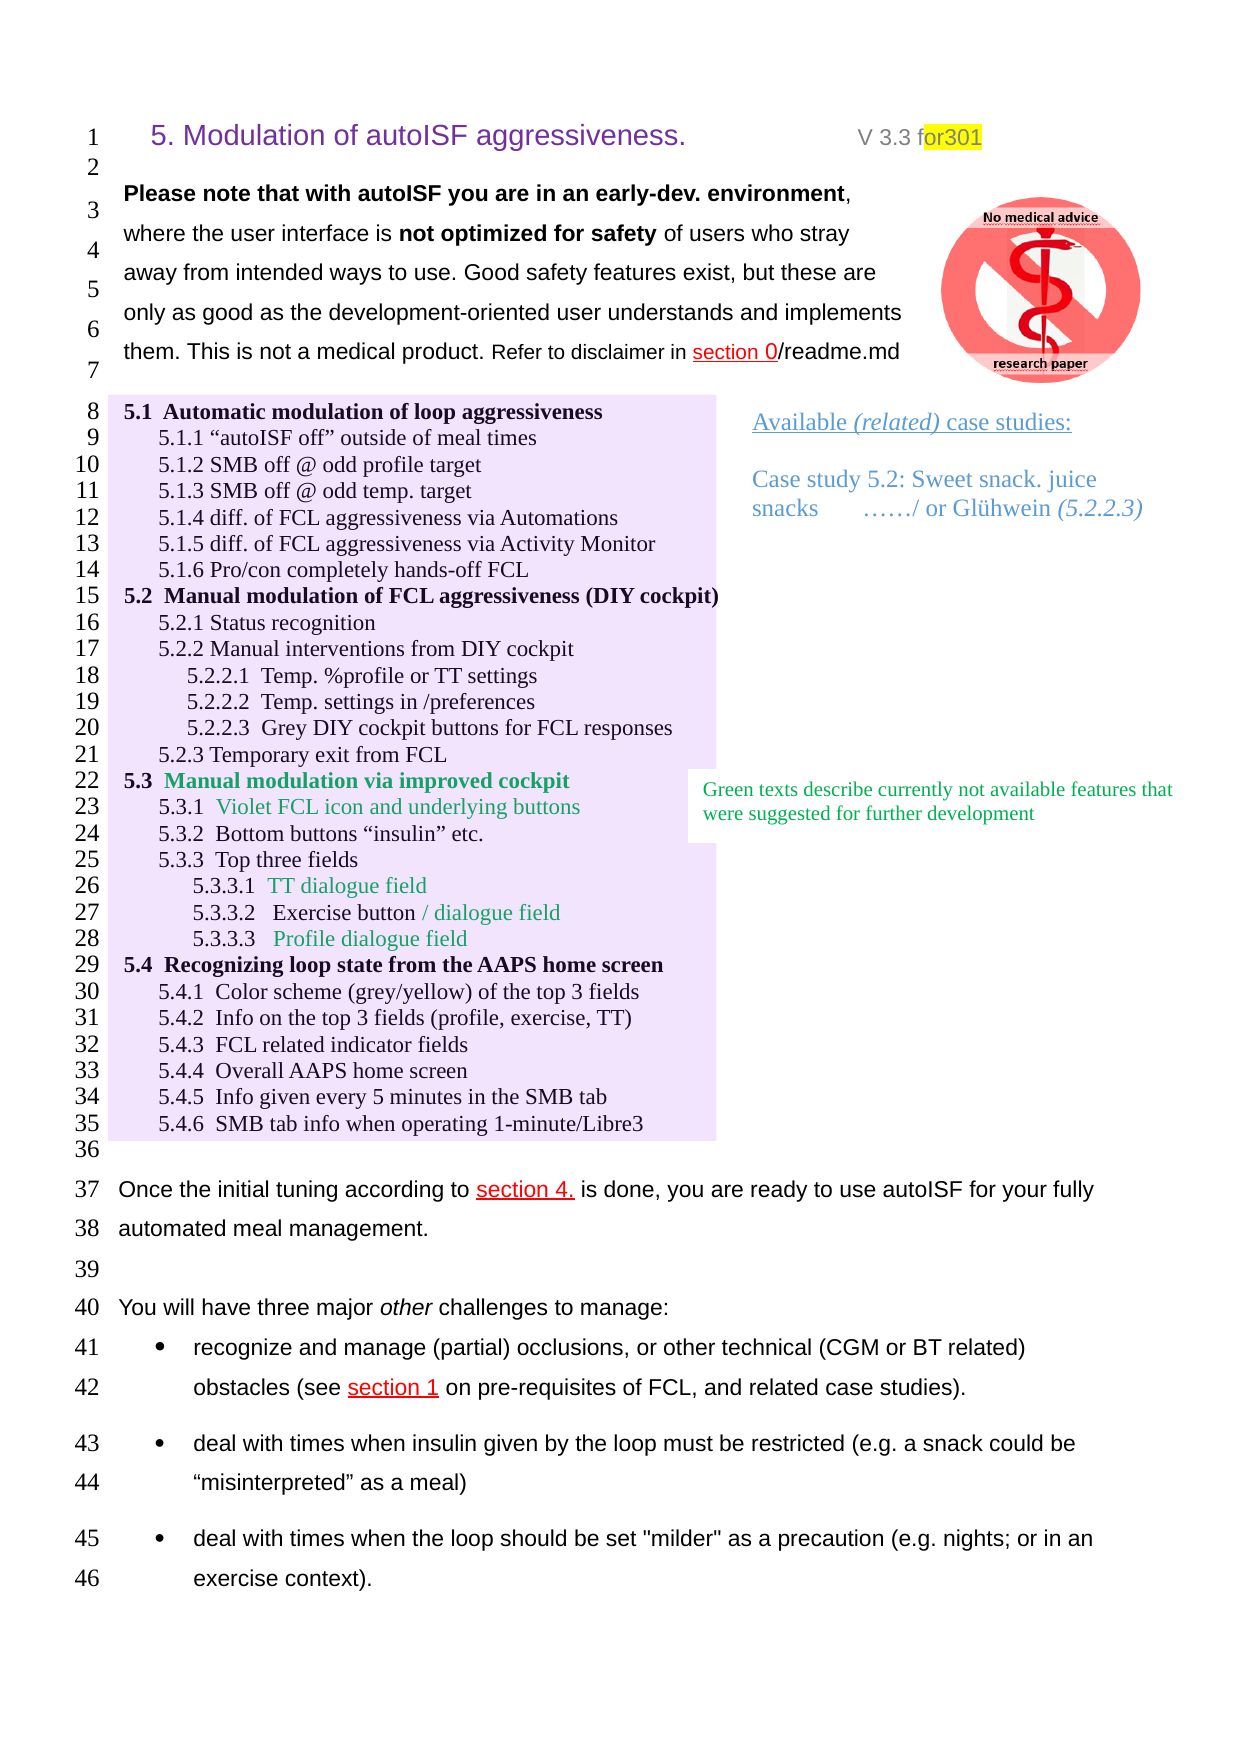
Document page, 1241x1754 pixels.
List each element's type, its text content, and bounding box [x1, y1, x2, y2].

text Green texts describe currently not available features that were suggested for further development [703, 777, 1176, 825]
text 5.1 Automatic modulation of loop aggressiveness [717, 398, 1170, 583]
list whether the bg and iob limits, as defined in the given example, work sensibly four your data pattern [118, 1110, 717, 1136]
text 5.4.4 Overall AAPS home screen [717, 1057, 1122, 1083]
text Never underestimate the „trickiness“ of getting your Automations „right“. [118, 1057, 717, 1083]
text 5.2.1 Status recognition [717, 609, 1122, 635]
text 5.3.3.1 TT dialogue field [717, 872, 1122, 899]
text 5.4.1 Color scheme (grey/yellow) of the top 3 fields [717, 978, 1122, 1004]
text 5.2.2.1 Temp. %profile or TT settings [717, 662, 1122, 688]
text 5.3.3 Top three fields [717, 846, 1122, 872]
text 5.4 Recognizing loop state from the AAPS home screen [717, 952, 1122, 978]
text 5.3.3.3 Profile dialogue field [717, 925, 1122, 952]
text 5. Modulation of autoISF aggressiveness. V 3.3 for301 [118, 118, 1122, 152]
text 5.4.2 Info on the top 3 fields (profile, exercise, TT) [717, 1004, 1122, 1031]
text 5.2.2 Manual interventions from DIY cockpit [717, 635, 1122, 662]
text Available (related) case studies: [752, 407, 1155, 436]
text 5.3.3.2 Exercise button / dialogue field [717, 899, 1122, 925]
text 5.2.3 Temporary exit from FCL [717, 741, 1122, 767]
text 5.4.5 Info given every 5 minutes in the SMB tab [717, 1083, 1122, 1110]
text Once the initial tuning according to section 4. is done, you are ready to use autoISF for your fully automated meal management. [118, 1176, 1122, 1241]
text 5.2.2.3 Grey DIY cockpit buttons for FCL responses [717, 714, 1122, 741]
text 5.4.3 FCL related indicator fields [717, 1031, 1122, 1057]
text Please note that with autoISF you are in an early-dev. environment, where the user interface is not optimized for safety of users who stray away from intended ways to use. Good safety features exist, but these are only as good as the development-oriented user understands and implements them. This is not a medical product. Refer to disclaimer in section 0/readme.md [123, 180, 908, 364]
list recognize and manage (partial) occlusions, or other technical (CGM or BT related) obstacles (see section 1 on pre-requisites of FCL, and related case studies). [156, 1333, 1122, 1400]
text With your thought-out Automations in place, night data need to be analyzed to see [118, 1083, 717, 1110]
text 5.2.2.2 Temp. settings in /preferences [717, 688, 1122, 714]
text In case you occasionally do have nights that would benefit from a couple of SMBs (to treat temp. highs from a late fatty pizza, raclette and such): Define suitable Automations like the two „night“ ones in this example: [118, 1031, 717, 1057]
text 5.2 Manual modulation of FCL aggressiveness (DIY cockpit) [717, 583, 1122, 609]
text 5.4.6 SMB tab info when operating 1-minute/Libre3 [717, 1110, 1122, 1136]
text You will have three major other challenges to manage: [118, 1294, 1122, 1320]
list deal with times when insulin given by the loop must be restricted (e.g. a snack could be “misinterpreted” as a meal) [156, 1429, 1122, 1495]
list deal with times when the loop should be set "milder" as a precaution (e.g. nights; or in an exercise context). [156, 1525, 1122, 1591]
text Case study 5.2: Sweet snack. juice snacks ……/ or Glühwein (5.2.2.3) [752, 464, 1155, 522]
text 5.3 Manual modulation via improved cockpit [688, 767, 1191, 843]
